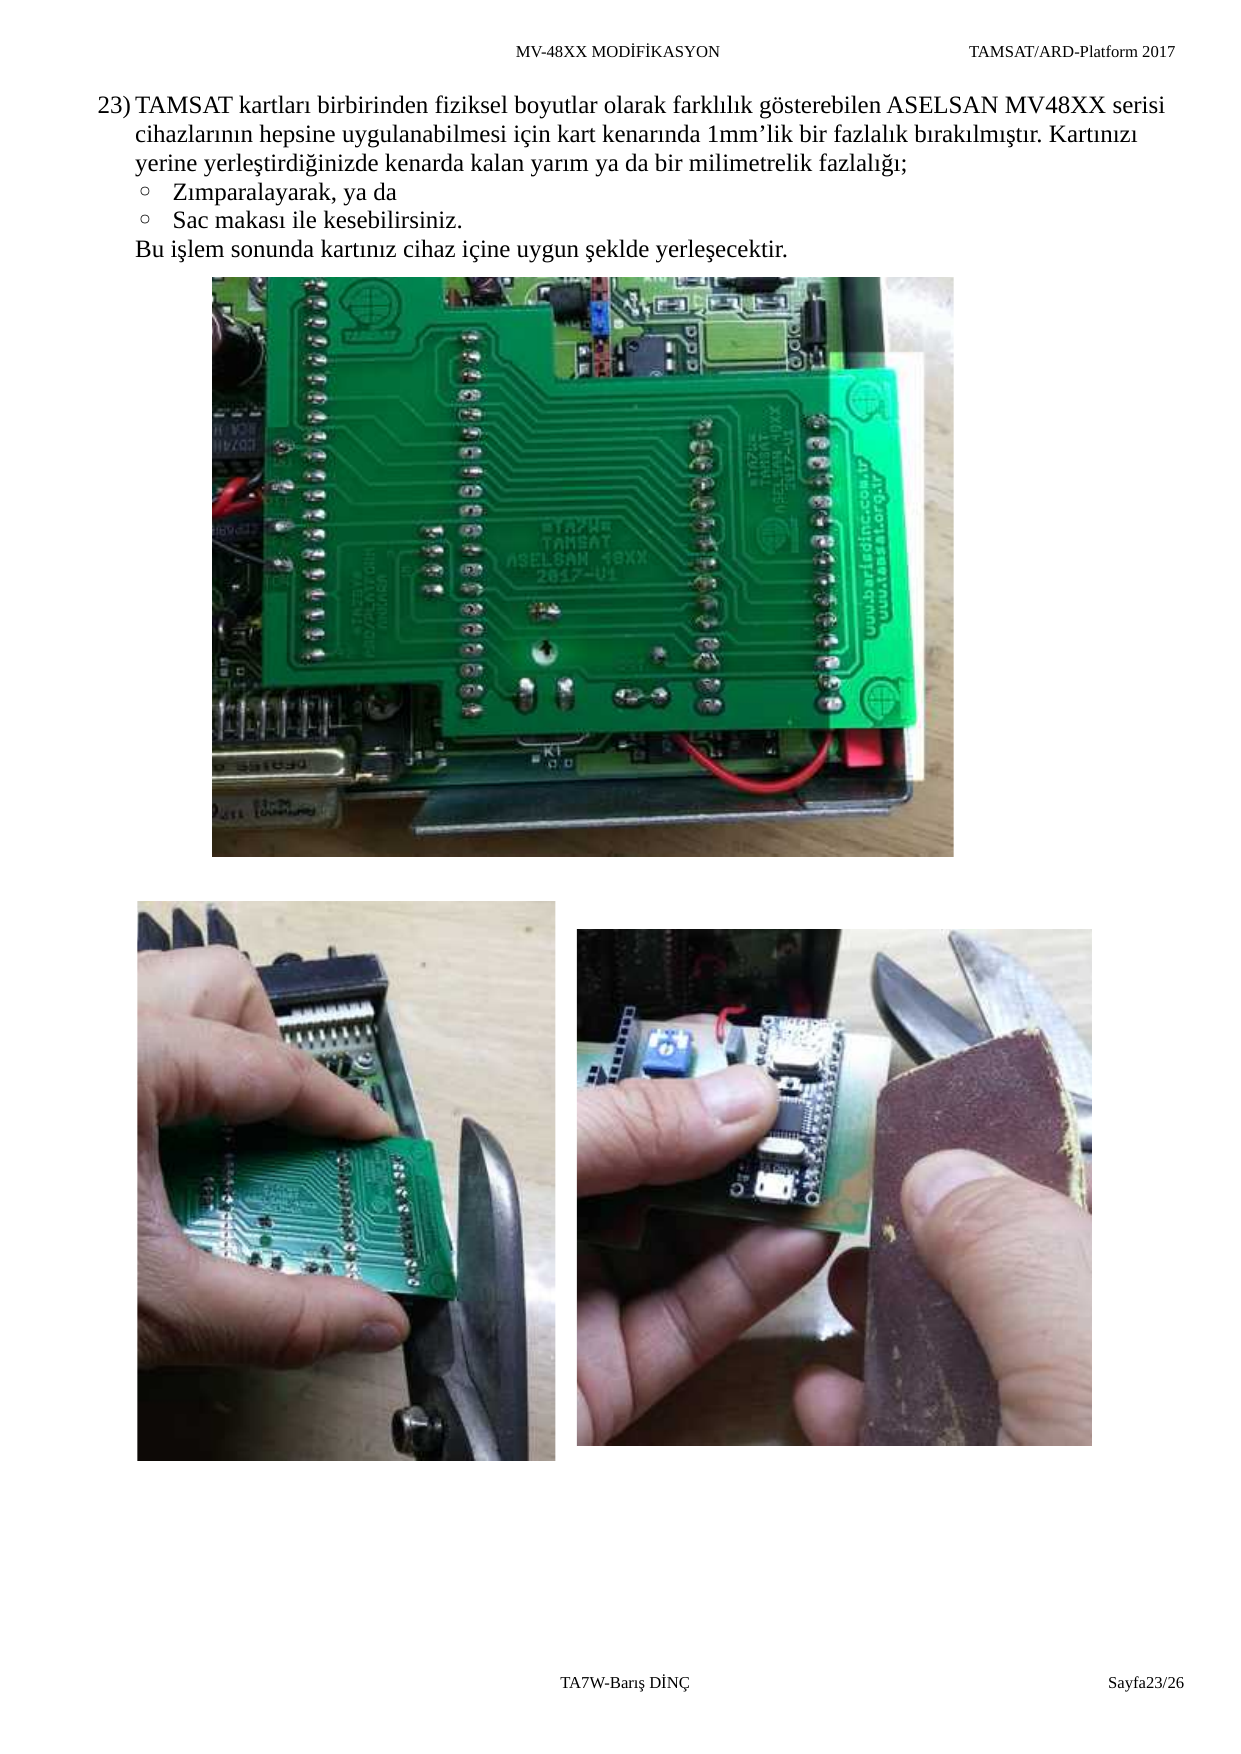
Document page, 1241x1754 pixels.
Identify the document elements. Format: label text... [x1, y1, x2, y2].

list Bu işlem sonunda kartınız cihaz içine uygun şeklde yerleşecektir. [97, 234, 1190, 263]
picture [212, 277, 954, 857]
picture [137, 901, 556, 1461]
list TAMSAT kartları birbirinden fiziksel boyutlar olarak farklılık gösterebilen ASELSAN MV48XX serisi cihazlarının hepsine uygulanabilmesi için kart kenarında 1mm’lik bir fazlalık bırakılmıştır. Kartınızı yerine yerleştirdiğinizde kenarda kalan yarım ya da bir milimetrelik fazlalığı; [97, 91, 1190, 177]
list Sac makası ile kesebilirsiniz. [135, 206, 1190, 234]
picture [576, 929, 1092, 1446]
list Zımparalayarak, ya da [135, 177, 1190, 206]
